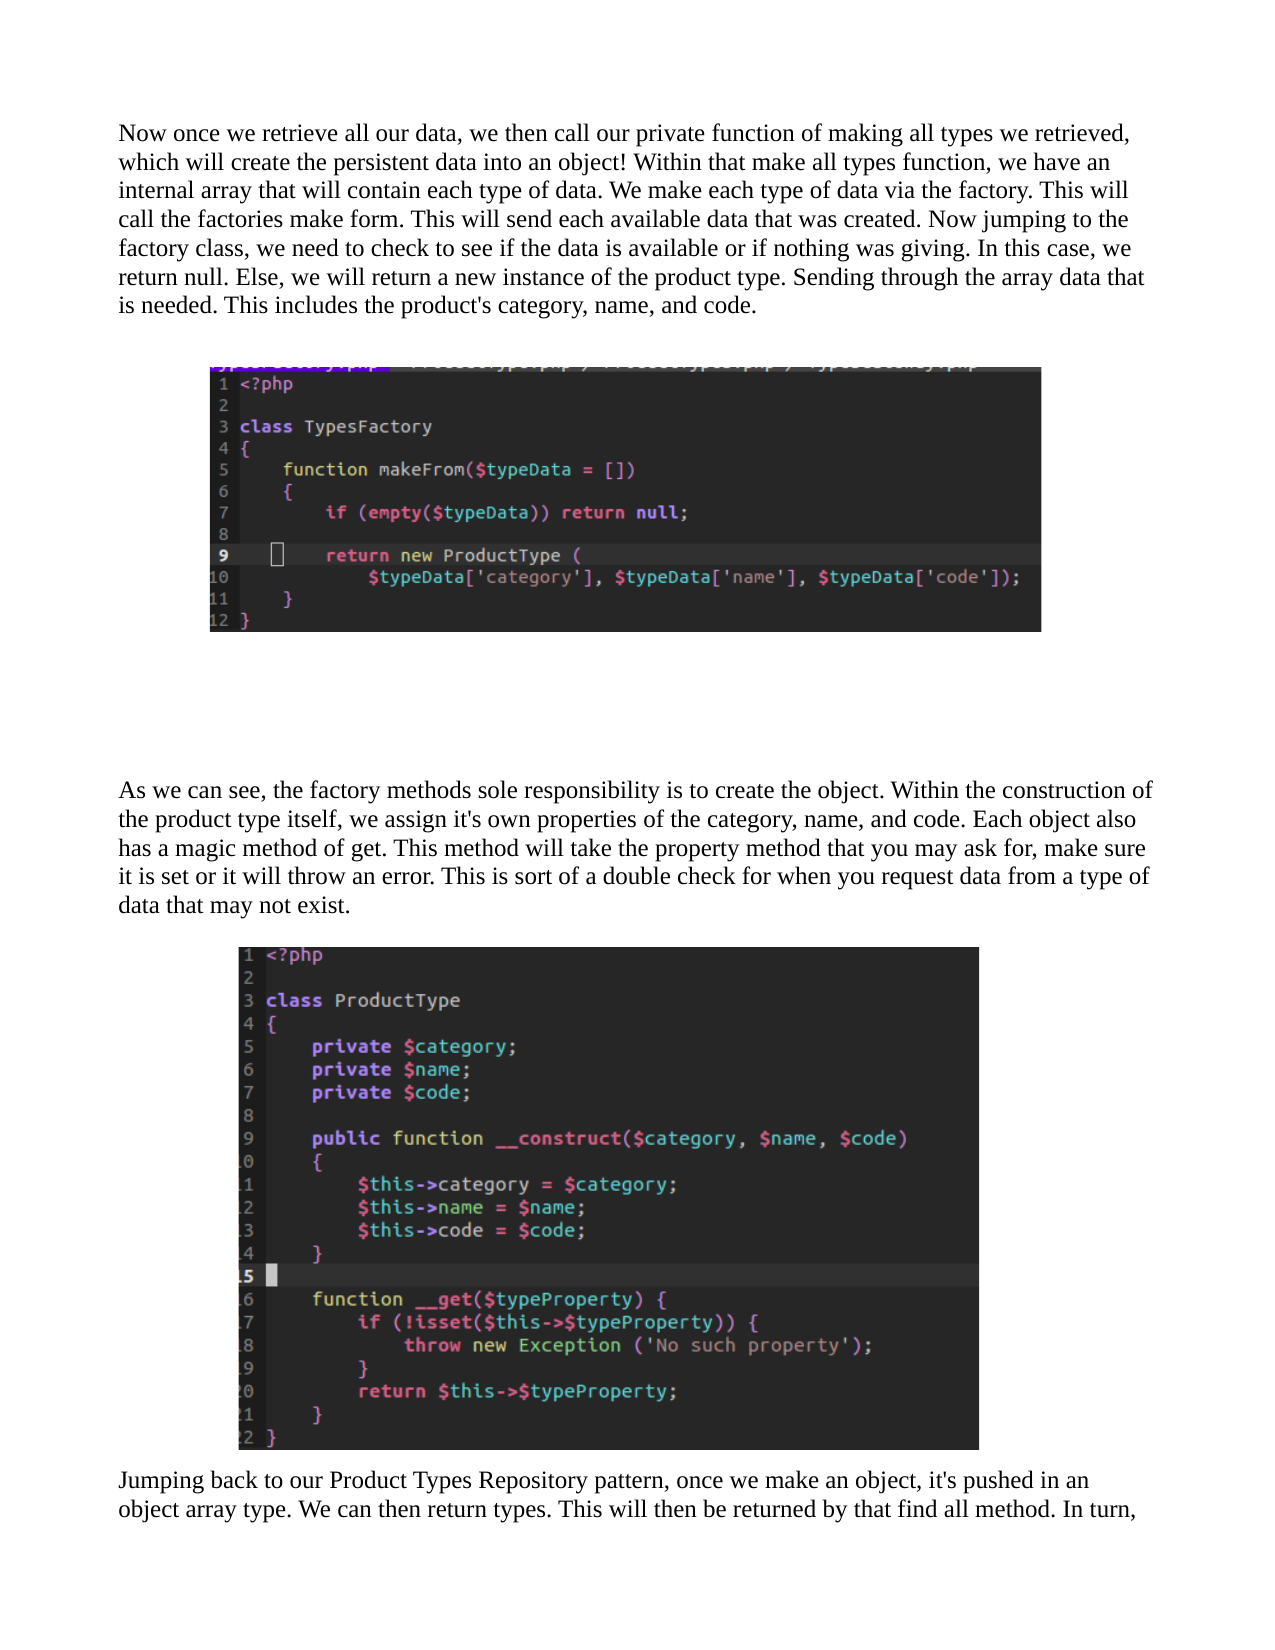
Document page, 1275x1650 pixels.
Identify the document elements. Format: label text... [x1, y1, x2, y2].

text Jumping back to our Product Types Repository pattern, once we make an object, it's pushed in an object array type. We can then return types. This will then be returned by that find all method. In turn, [118, 1465, 1157, 1523]
picture [238, 947, 980, 1450]
text Now once we retrieve all our data, we then call our private function of making all types we retrieved, which will create the persistent data into an object! Within that make all types function, we have an internal array that will contain each type of data. We make each type of data via the factory. This will call the factories make form. This will send each available data that was created. Now jumping to the factory class, we need to check to see if the data is available or if nothing was giving. In this case, we return null. Else, we will return a new instance of the product type. Sending through the array data that is needed. This includes the product's category, name, and code. [118, 118, 1157, 319]
picture [209, 367, 1042, 632]
text As we can see, the factory methods sole responsibility is to create the object. Within the construction of the product type itself, we assign it's own properties of the category, name, and code. Each object also has a magic method of get. This method will take the property method that you may ask for, make sure it is set or it will throw an error. This is sort of a double check for when you request data from a type of data that may not exist. [118, 775, 1157, 919]
